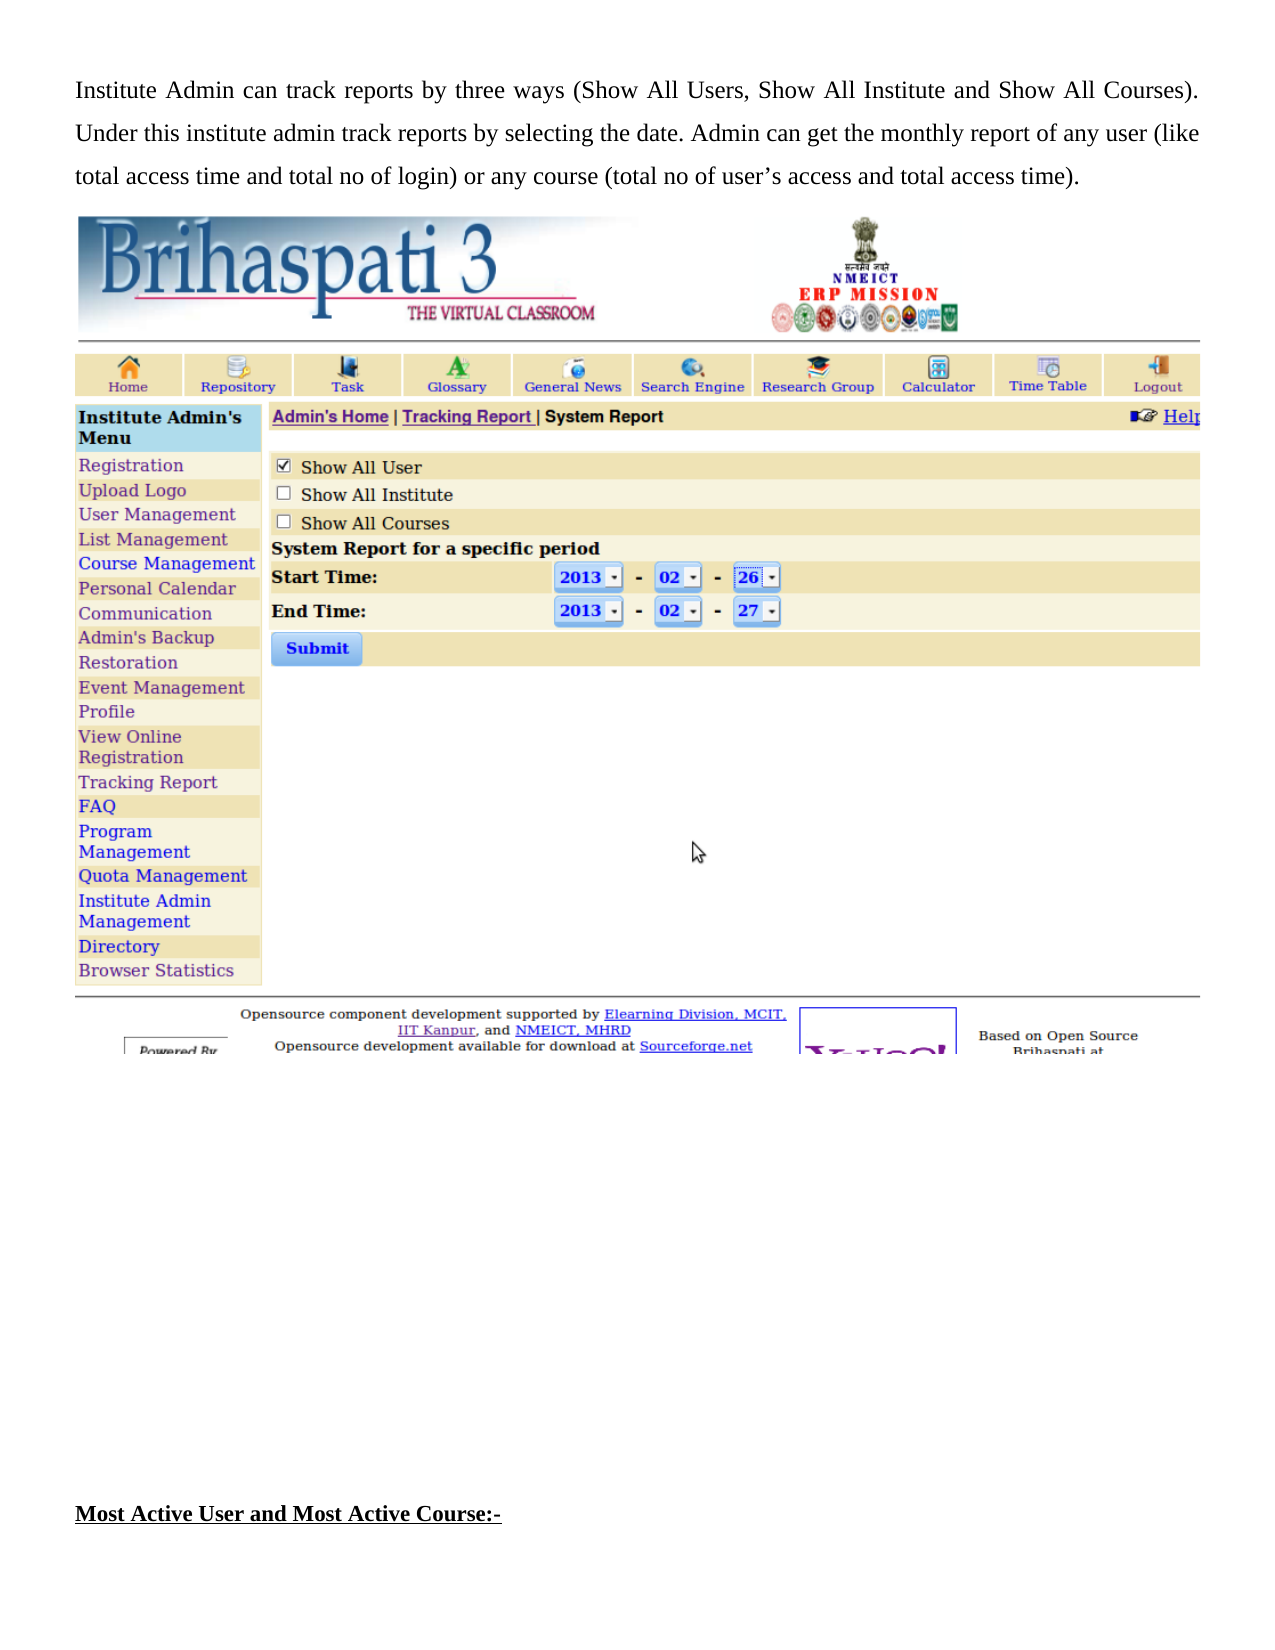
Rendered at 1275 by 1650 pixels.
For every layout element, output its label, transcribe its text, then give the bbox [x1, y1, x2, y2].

text Institute Admin can track reports by three ways (Show All Users, Show All Institute and Show All Courses). Under this institute admin track reports by selecting the date. Admin can get the monthly report of any user (like total access time and total no of login) or any course (total no of user’s access and total access time). [75, 75, 1200, 190]
text Most Active User and Most Active Course:- [75, 1500, 1200, 1526]
picture [75, 216, 1200, 1054]
